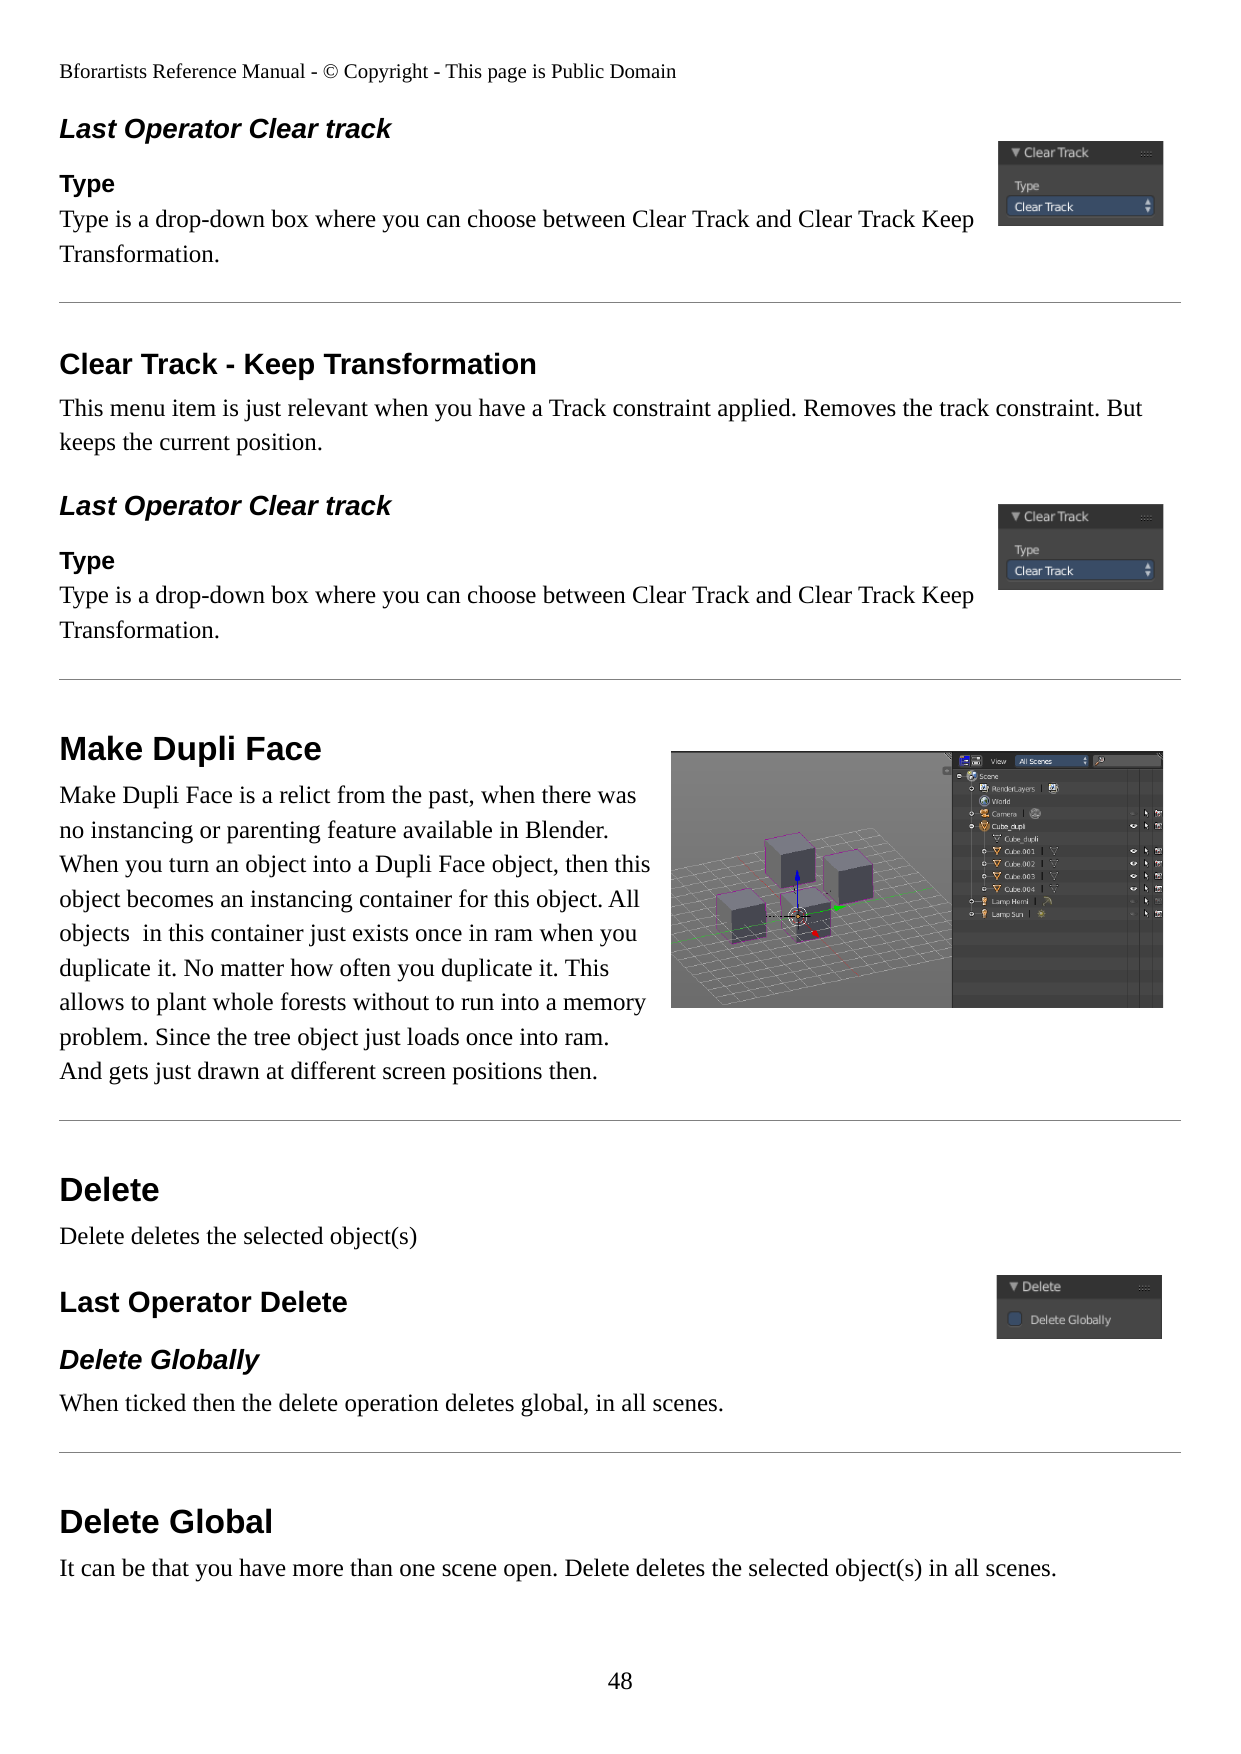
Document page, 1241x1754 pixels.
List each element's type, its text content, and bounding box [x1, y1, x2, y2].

text It can be that you have more than one scene open. Delete deletes the selected object(s) in all scenes. [59, 1553, 1181, 1582]
subtitle [1164, 169, 1181, 198]
subtitle Last Operator Delete [59, 1285, 996, 1319]
text This menu item is just relevant when you have a Track constraint applied. Removes the track constraint. But keeps the current position. [59, 393, 1181, 456]
picture [671, 751, 1164, 1008]
text Type is a drop-down box where you can choose between Clear Track and Clear Track Keep Transformation. [59, 204, 1181, 267]
picture [996, 1275, 1162, 1339]
text Delete deletes the selected object(s) [59, 1221, 1181, 1250]
subtitle Type [59, 169, 998, 198]
subtitle Delete Global [59, 1502, 1181, 1541]
subtitle Delete [59, 1170, 1181, 1209]
subtitle Clear Track - Keep Transformation [59, 347, 1181, 380]
text Make Dupli Face is a relict from the past, when there was no instancing or parenting feature available in Blender. When you turn an object into a Dupli Face object, then this object becomes an instancing container for this object. All objects in this container just exists once in ram when you duplicate it. No matter how often you duplicate it. This allows to plant whole forests without to run into a memory problem. Since the tree object just loads once into ram. And gets just drawn at different screen positions then. [59, 780, 1181, 1085]
subtitle [1164, 546, 1181, 574]
text When ticked then the delete operation deletes global, in all scenes. [59, 1388, 1181, 1417]
subtitle [1162, 1285, 1181, 1319]
subtitle Last Operator Clear track [59, 489, 1181, 521]
subtitle Type [59, 546, 998, 574]
picture [998, 504, 1164, 590]
picture [998, 141, 1164, 226]
subtitle Delete Globally [59, 1344, 1181, 1376]
subtitle Last Operator Clear track [59, 113, 1181, 144]
subtitle Make Dupli Face [59, 729, 1181, 768]
text Type is a drop-down box where you can choose between Clear Track and Clear Track Keep Transformation. [59, 581, 1181, 644]
